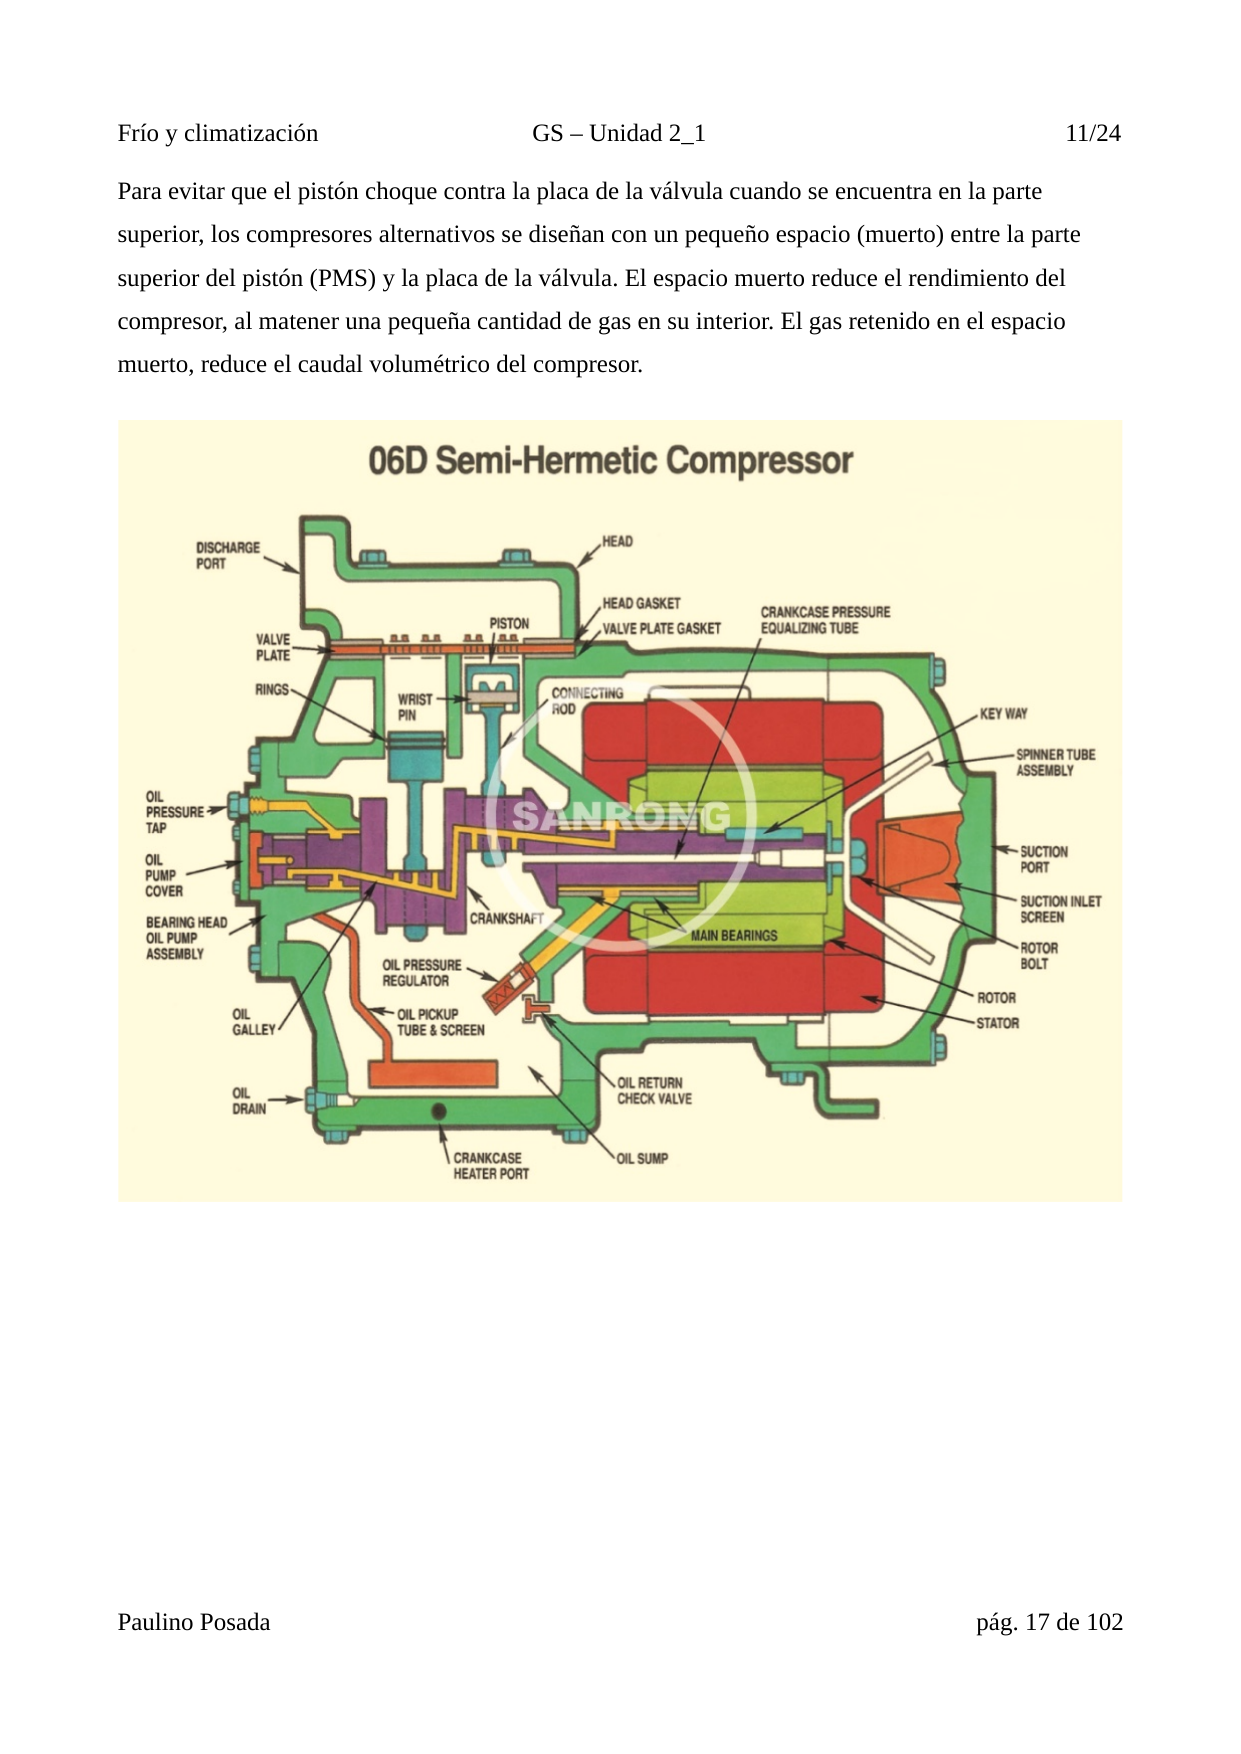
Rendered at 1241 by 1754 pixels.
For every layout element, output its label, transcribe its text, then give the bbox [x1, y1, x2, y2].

picture [118, 420, 1123, 1202]
text superior del pistón (PMS) y la placa de la válvula. El espacio muerto reduce el rendimiento del compresor, al matener una pequeña cantidad de gas en su interior. El gas retenido en el espacio muerto, reduce el caudal volumétrico del compresor. [117, 263, 1123, 378]
text Para evitar que el pistón choque contra la placa de la válvula cuando se encuentra en la parte [117, 176, 1123, 205]
text superior, los compresores alternativos se diseñan con un pequeño espacio (muerto) entre la parte [117, 219, 1123, 248]
